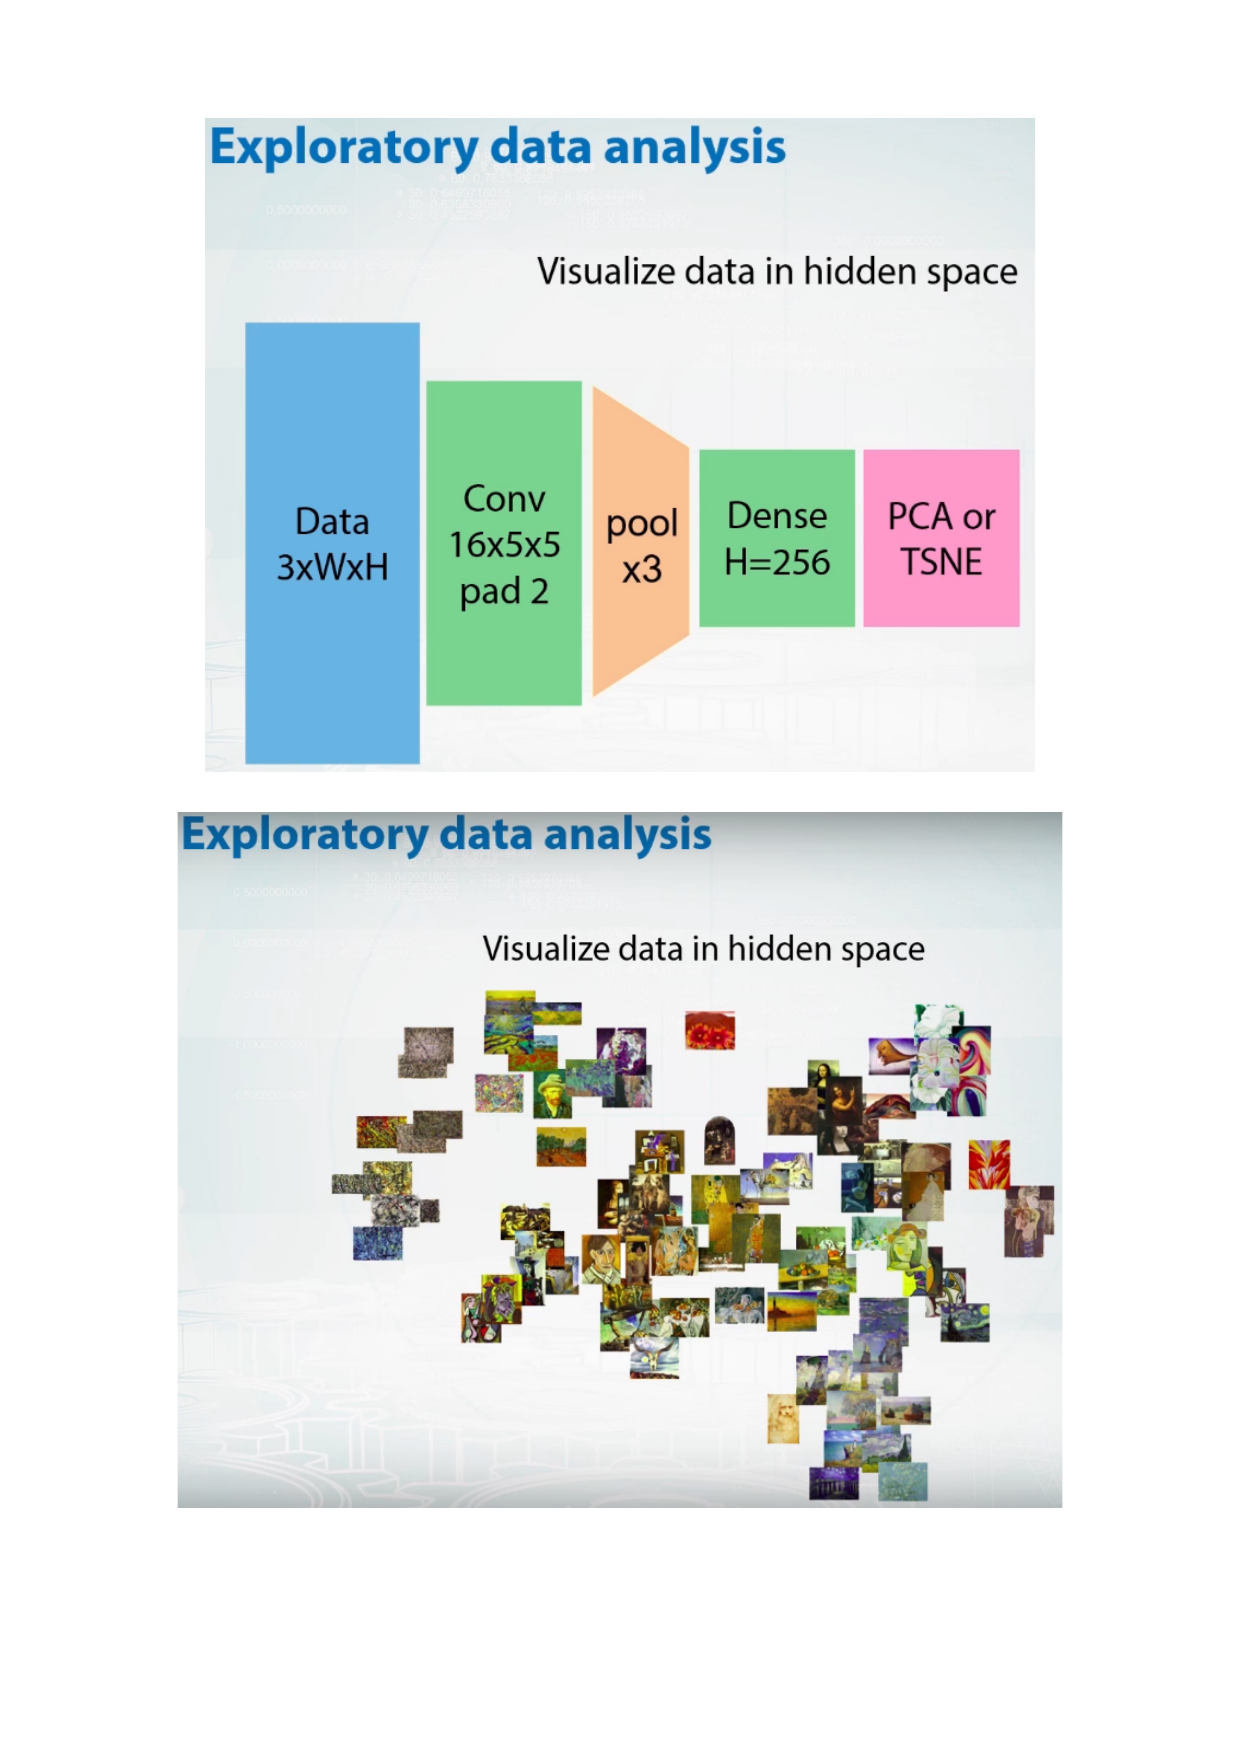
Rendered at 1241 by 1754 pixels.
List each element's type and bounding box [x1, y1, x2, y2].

picture [177, 812, 1063, 1508]
picture [205, 118, 1035, 772]
